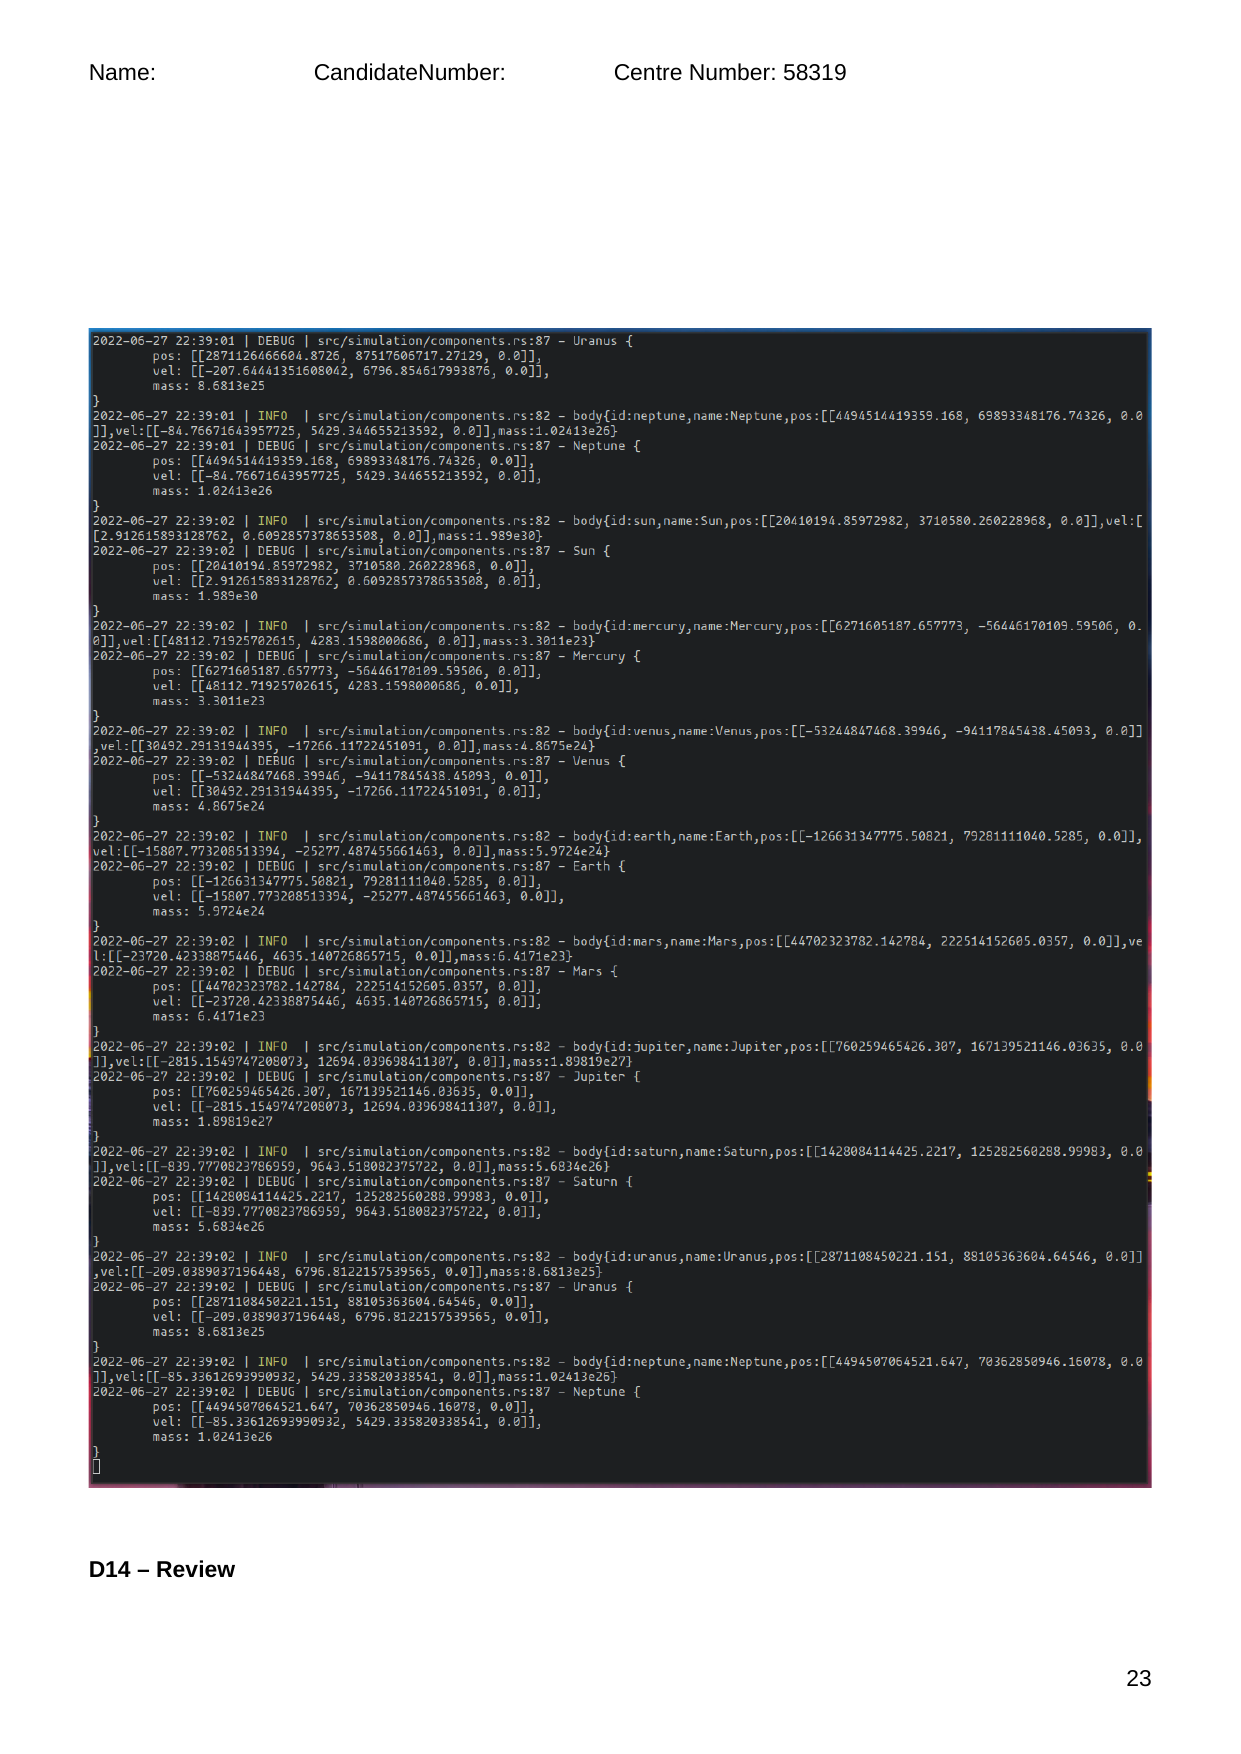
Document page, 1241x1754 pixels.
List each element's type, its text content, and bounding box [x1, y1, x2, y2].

picture [88, 328, 1152, 1488]
subtitle D14 – Review [88, 1556, 1152, 1582]
